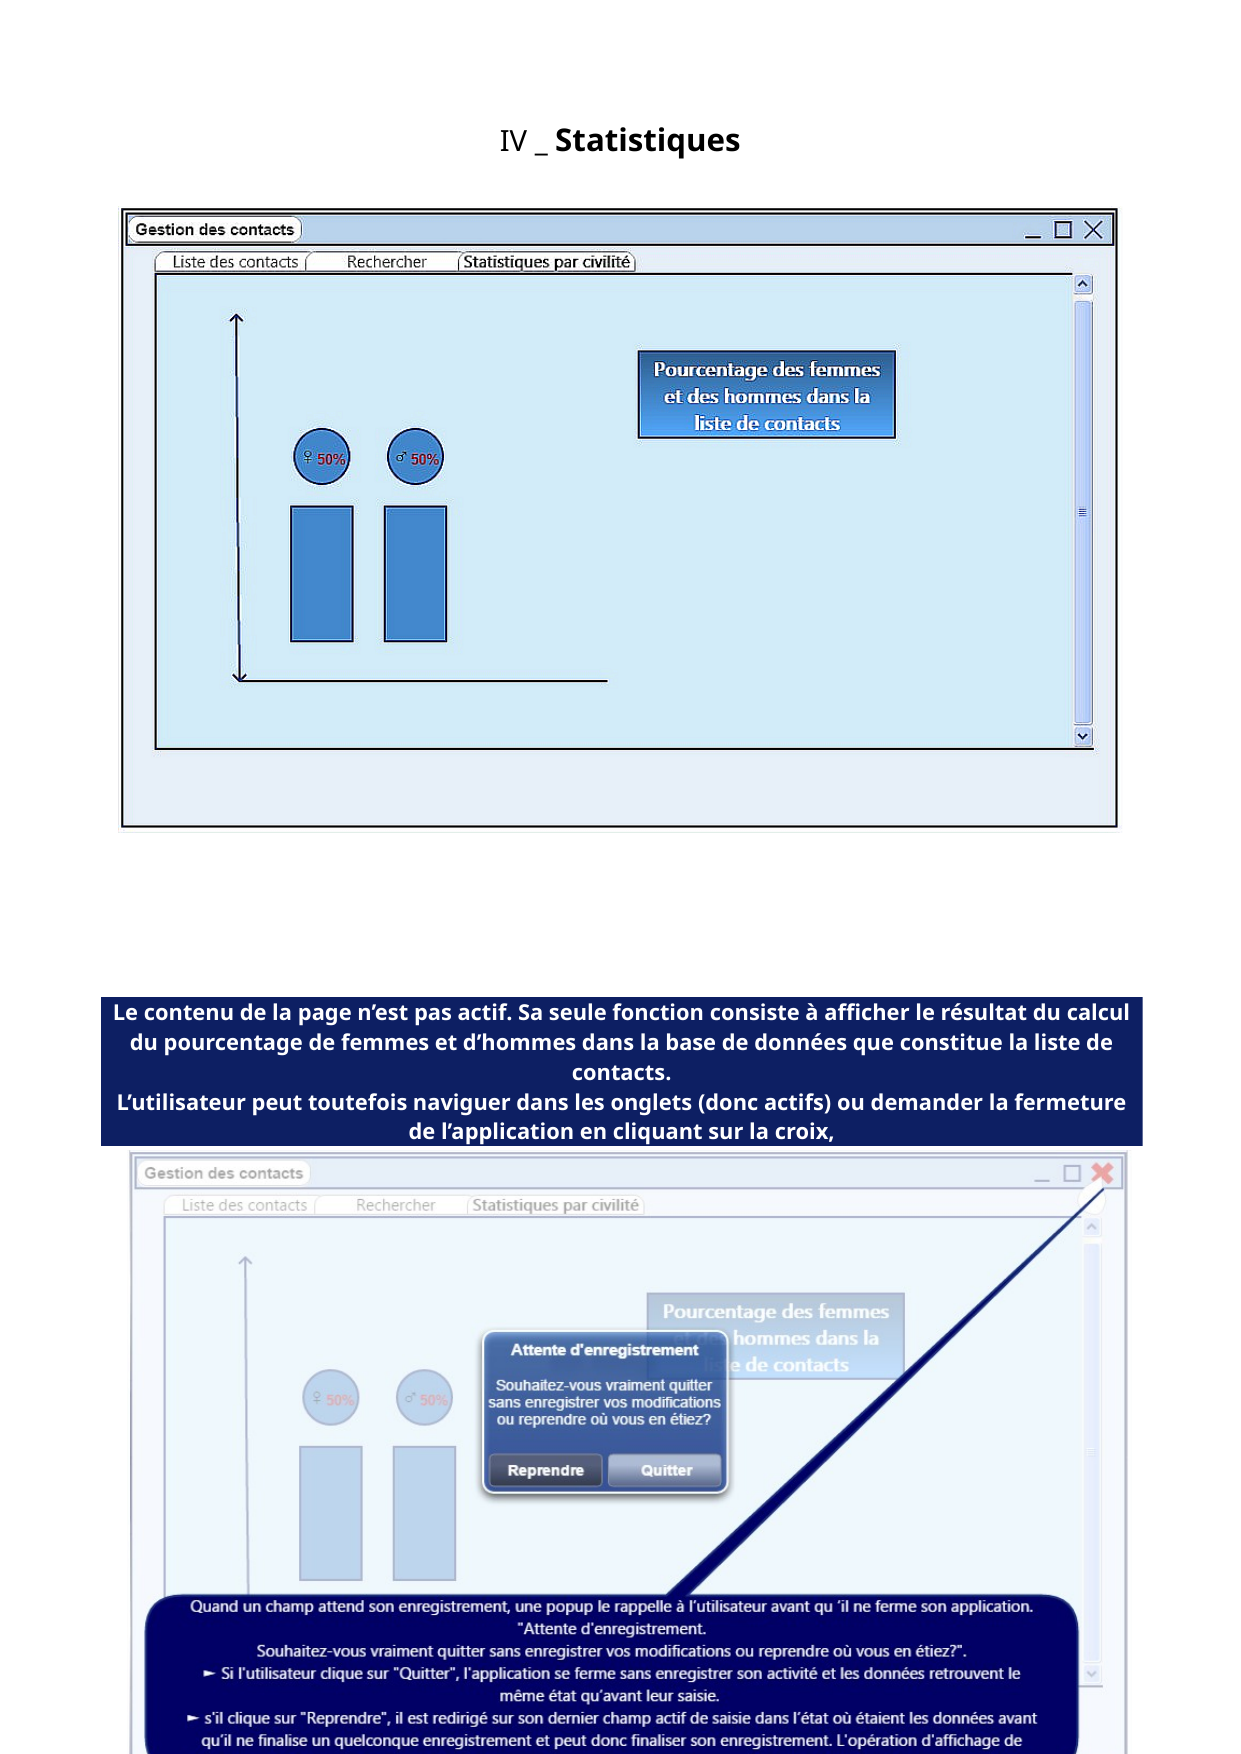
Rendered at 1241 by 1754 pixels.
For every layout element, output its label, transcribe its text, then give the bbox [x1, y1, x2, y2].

subtitle IV _ Statistiques [118, 118, 1122, 161]
picture [127, 1150, 1132, 1754]
picture [118, 206, 1123, 833]
